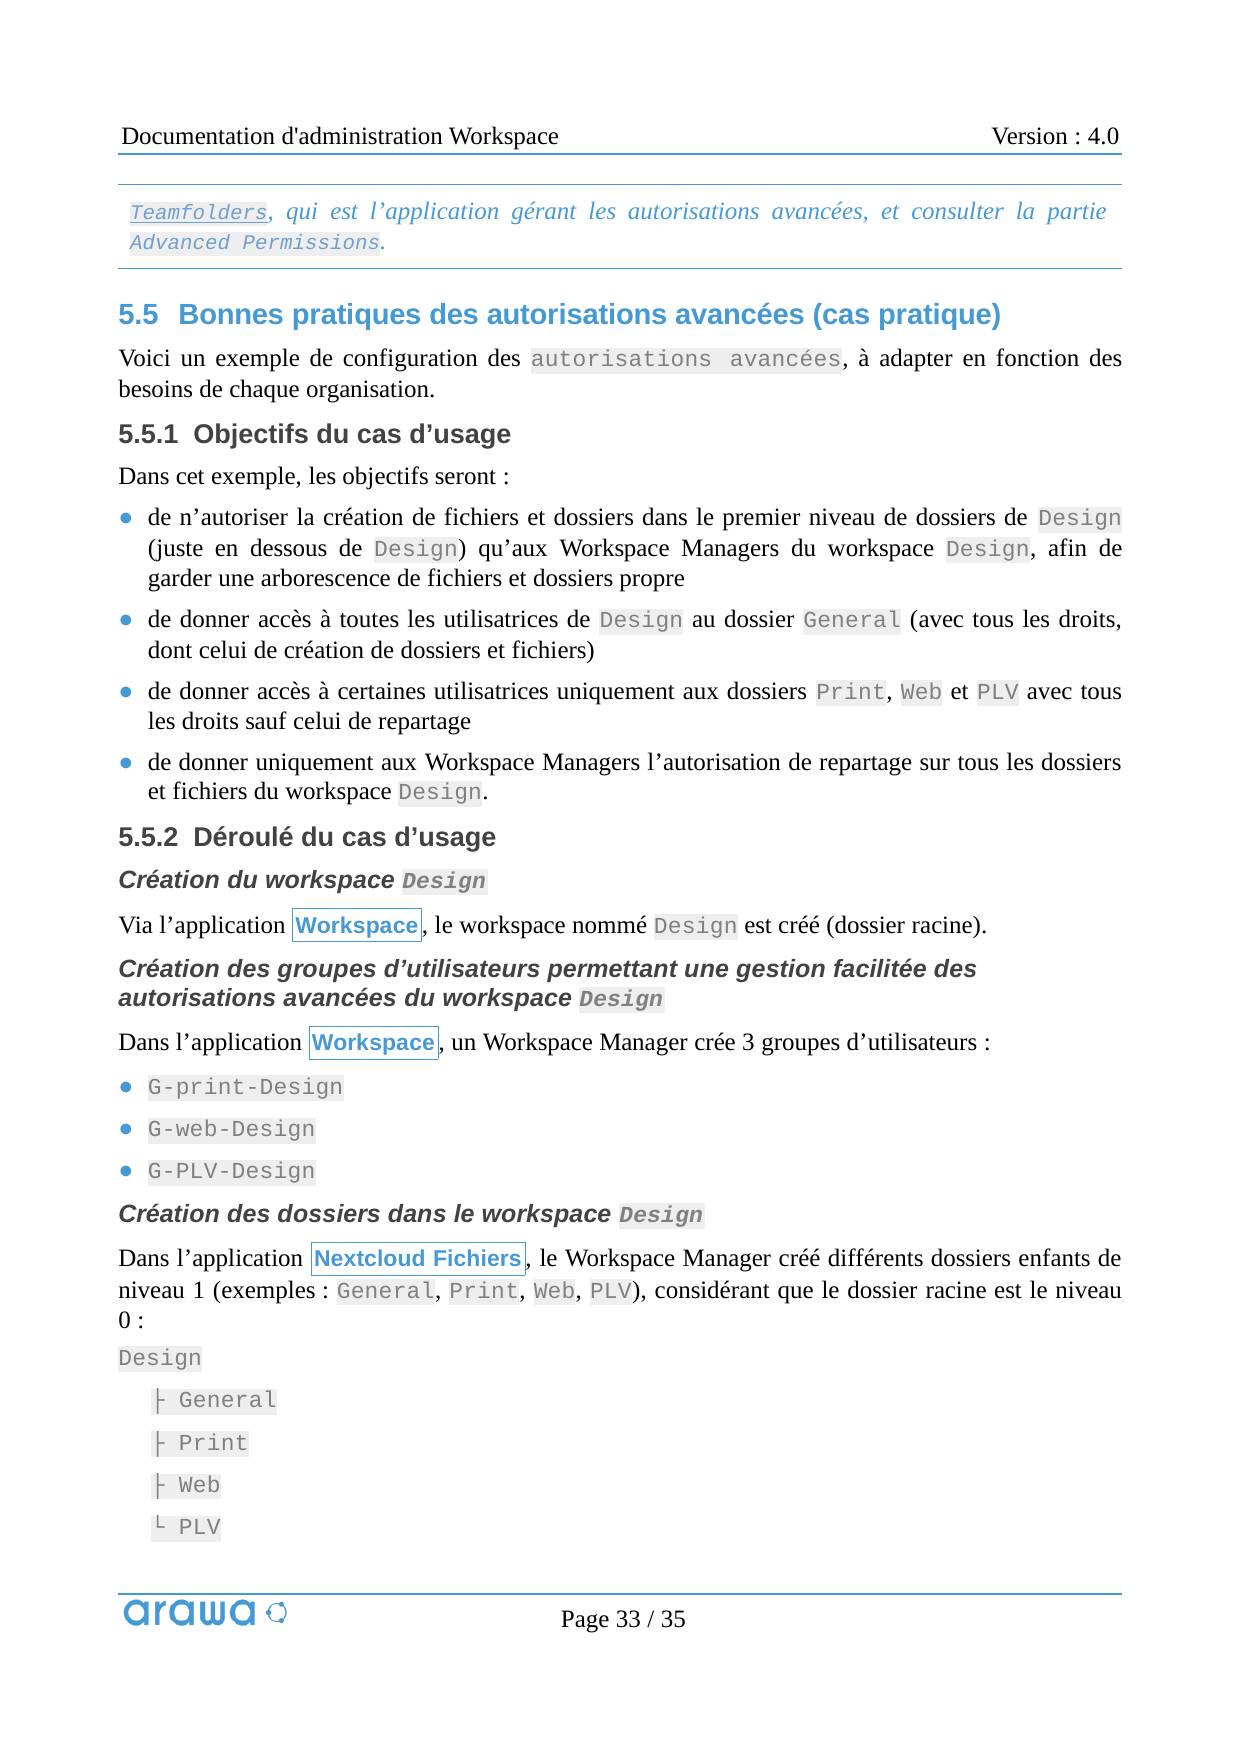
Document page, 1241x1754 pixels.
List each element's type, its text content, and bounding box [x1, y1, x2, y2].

text Workspace [310, 1027, 438, 1059]
text Design [202, 1346, 1122, 1372]
text ├ General [118, 1384, 1122, 1415]
subtitle Création du workspace Design [118, 865, 1122, 895]
subtitle Déroulé du cas d’usage [118, 821, 1122, 852]
text Dans l’application [118, 1026, 309, 1059]
subtitle Objectifs du cas d’usage [118, 418, 1122, 449]
picture [121, 1597, 290, 1628]
text Workspace [293, 909, 421, 941]
subtitle Bonnes pratiques des autorisations avancées (cas pratique) [118, 297, 1122, 331]
list de donner uniquement aux Workspace Managers l’autorisation de repartage sur tous les dossiers et fichiers du workspace Design. [118, 747, 1122, 807]
list G-web-Design [118, 1113, 1122, 1144]
list de n’autoriser la création de fichiers et dossiers dans le premier niveau de dossiers de Design (juste en dessous de Design) qu’aux Workspace Managers du workspace Design, afin de garder une arborescence de fichiers et dossiers propre [118, 502, 1122, 592]
list de donner accès à toutes les utilisatrices de Design au dossier General (avec tous les droits, dont celui de création de dossiers et fichiers) [118, 604, 1122, 664]
text Teamfolders, qui est l’application gérant les autorisations avancées, et consulter la partie Advanced Permissions. [118, 185, 1122, 268]
text Dans cet exemple, les objectifs seront : [118, 461, 1122, 490]
text ├ Print [118, 1426, 1122, 1457]
text ├ Web [118, 1469, 1122, 1499]
list de donner accès à certaines utilisatrices uniquement aux dossiers Print, Web et PLV avec tous les droits sauf celui de repartage [118, 676, 1122, 735]
text Via l’application [118, 908, 292, 941]
text , le workspace nommé Design est créé (dossier racine). [422, 908, 1122, 941]
subtitle Création des dossiers dans le workspace Design [118, 1198, 1122, 1229]
text Dans l’application Nextcloud Fichiers, le Workspace Manager créé différents dossiers enfants de niveau 1 (exemples : General, Print, Web, PLV), considérant que le dossier racine est le niveau 0 : [118, 1242, 1122, 1334]
list G-print-Design [118, 1071, 1122, 1101]
text └ PLV [118, 1511, 1122, 1542]
text Voici un exemple de configuration des autorisations avancées, à adapter en fonction des besoins de chaque organisation. [118, 343, 1122, 403]
list G-PLV-Design [118, 1155, 1122, 1186]
subtitle Création des groupes d’utilisateurs permettant une gestion facilitée des autorisations avancées du workspace Design [118, 953, 1122, 1013]
text , un Workspace Manager crée 3 groupes d’utilisateurs : [439, 1026, 1122, 1059]
